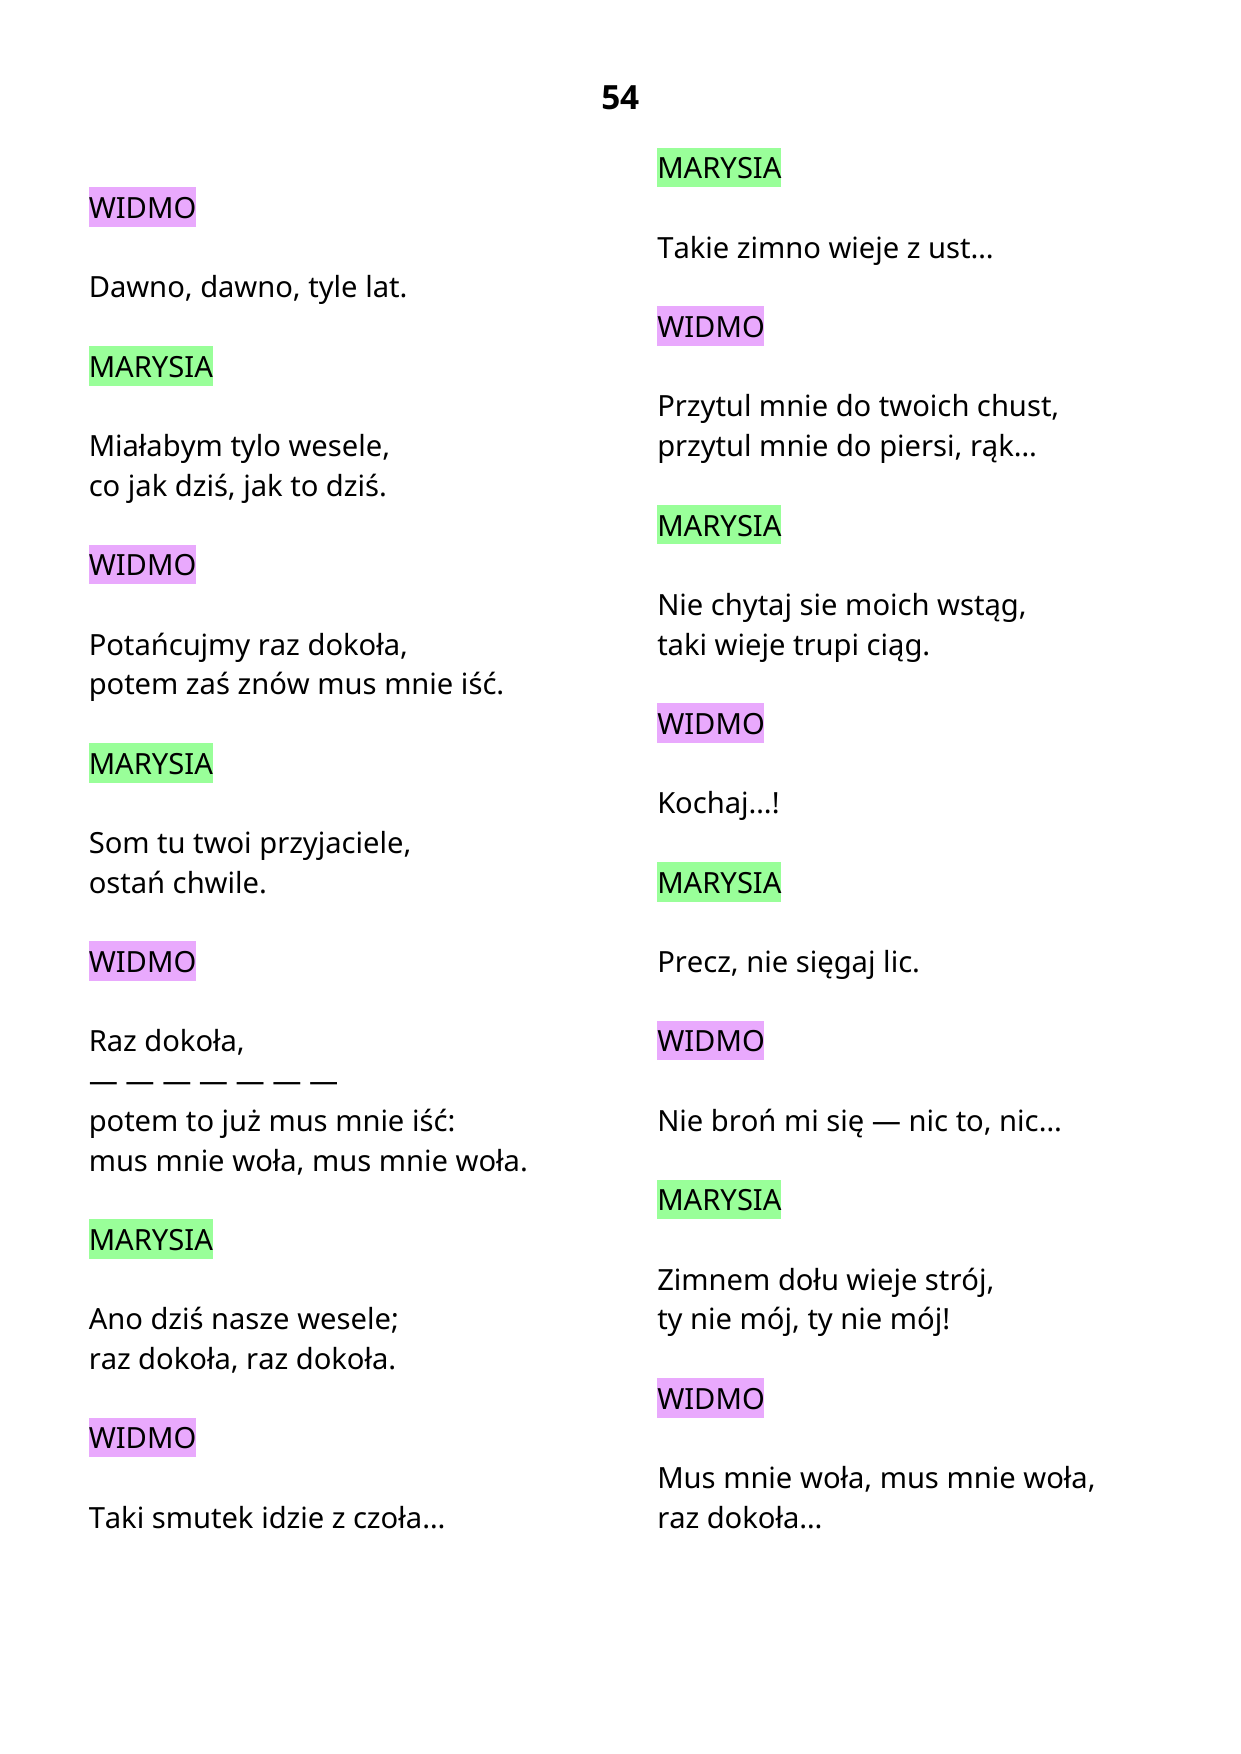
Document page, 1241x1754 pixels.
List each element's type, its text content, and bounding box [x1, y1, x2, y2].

text Raz dokoła, [88, 1021, 583, 1060]
text potem zaś znów mus mnie iść. [88, 663, 583, 703]
text WIDMO [88, 544, 583, 584]
text WIDMO [657, 1378, 1152, 1418]
text Nie chytaj sie moich wstąg, [657, 584, 1152, 624]
text co jak dziś, jak to dziś. [88, 465, 583, 505]
text Miałabym tylo wesele, [88, 425, 583, 465]
text WIDMO [657, 1021, 1152, 1060]
text Takie zimno wieje z ust… [657, 227, 1152, 267]
text WIDMO [88, 187, 583, 227]
text ty nie mój, ty nie mój! [657, 1298, 1152, 1338]
text WIDMO [88, 941, 583, 981]
text raz dokoła… [657, 1497, 1152, 1537]
text Kochaj…! [657, 783, 1152, 822]
text ostań chwile. [88, 862, 583, 902]
text MARYSIA [657, 862, 1152, 902]
text Zimnem dołu wieje strój, [657, 1259, 1152, 1298]
text MARYSIA [657, 505, 1152, 544]
text MARYSIA [88, 743, 583, 783]
text Dawno, dawno, tyle lat. [88, 267, 583, 306]
text MARYSIA [88, 346, 583, 386]
text przytul mnie do piersi, rąk… [657, 425, 1152, 465]
text WIDMO [88, 1418, 583, 1457]
text Som tu twoi przyjaciele, [88, 822, 583, 862]
text mus mnie woła, mus mnie woła. [88, 1140, 583, 1179]
text potem to już mus mnie iść: [88, 1100, 583, 1140]
text Nie broń mi się — nic to, nic… [657, 1100, 1152, 1140]
text taki wieje trupi ciąg. [657, 624, 1152, 663]
text Potańcujmy raz dokoła, [88, 624, 583, 663]
text MARYSIA [657, 148, 1152, 187]
text Precz, nie sięgaj lic. [657, 941, 1152, 981]
text WIDMO [657, 703, 1152, 743]
text Ano dziś nasze wesele; [88, 1298, 583, 1338]
text MARYSIA [88, 1219, 583, 1259]
text raz dokoła, raz dokoła. [88, 1338, 583, 1378]
text Taki smutek idzie z czoła… [88, 1497, 583, 1537]
text — — — — — — — [88, 1060, 583, 1100]
text MARYSIA [657, 1179, 1152, 1219]
text Przytul mnie do twoich chust, [657, 386, 1152, 425]
text WIDMO [657, 306, 1152, 346]
text Mus mnie woła, mus mnie woła, [657, 1457, 1152, 1497]
